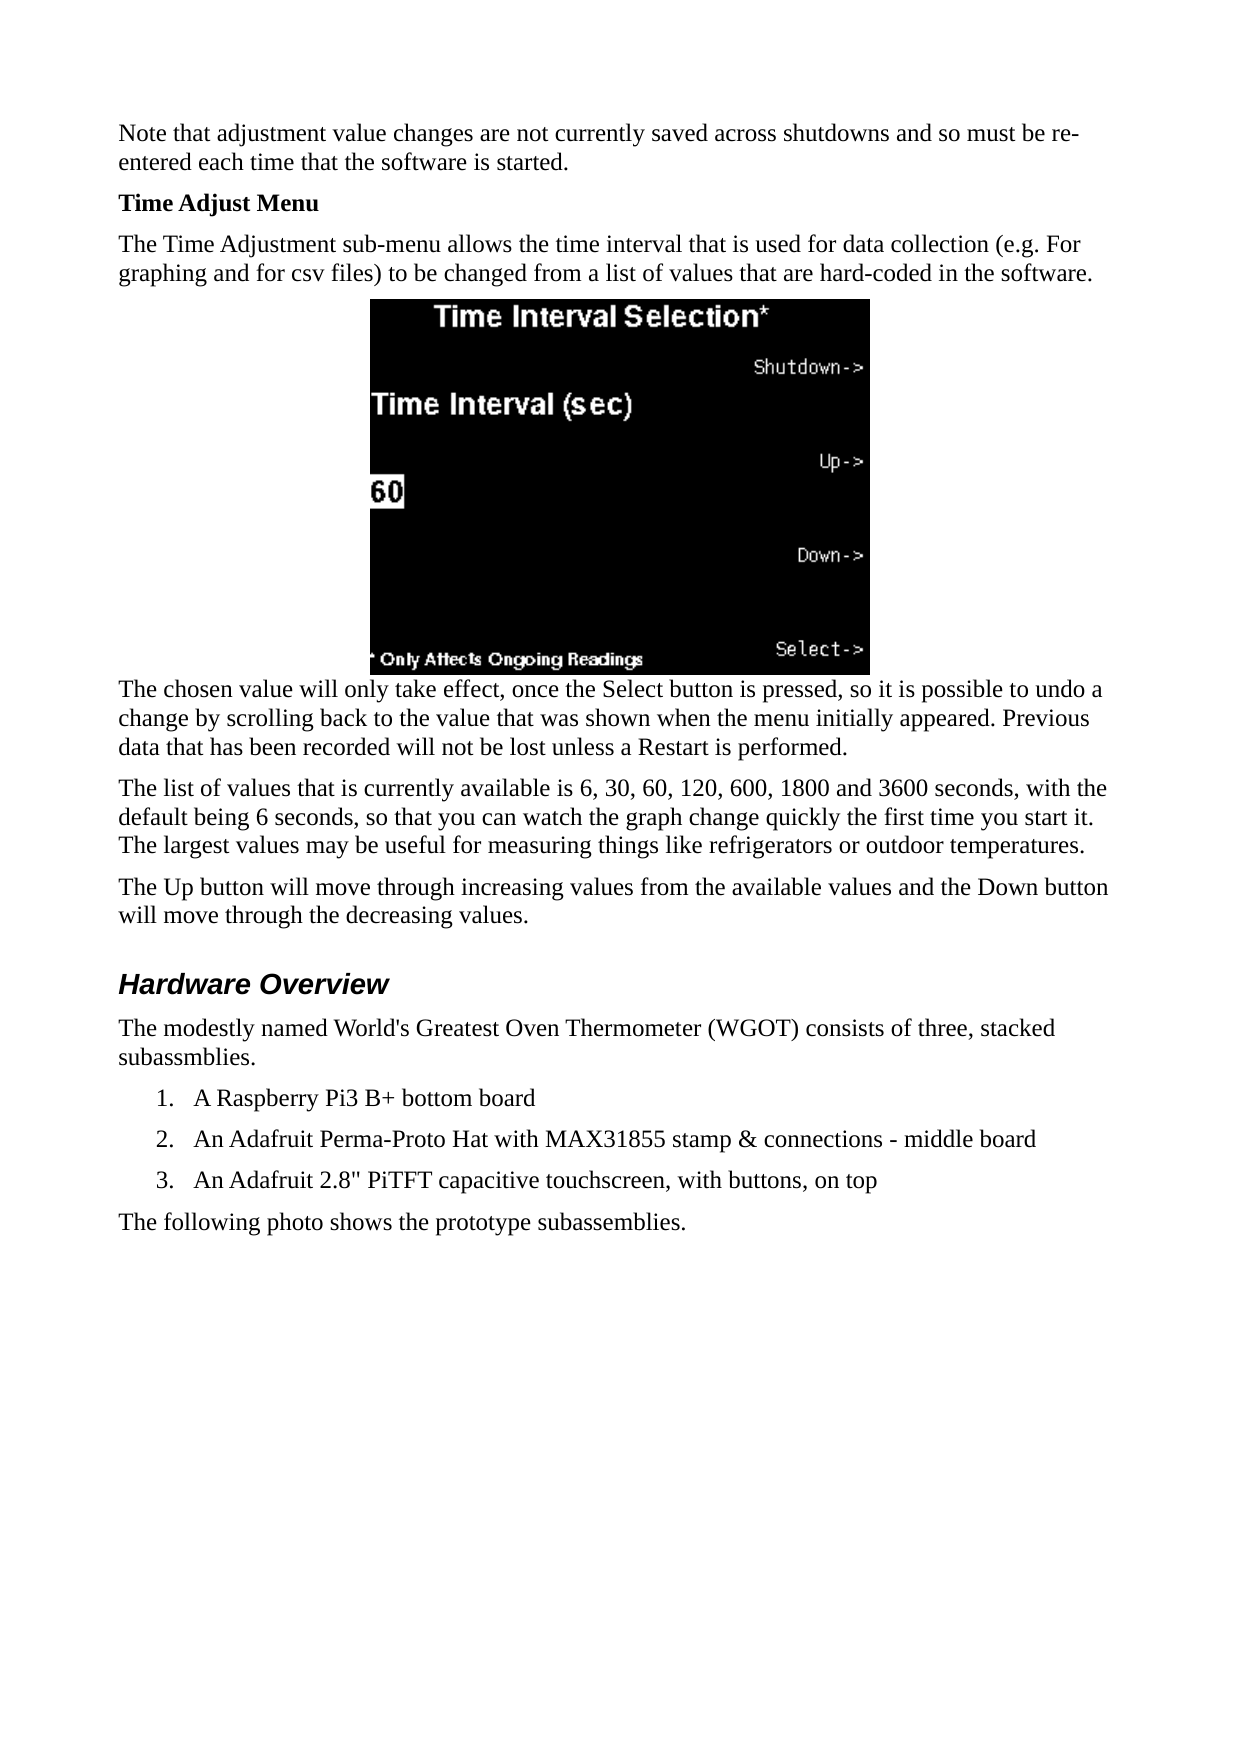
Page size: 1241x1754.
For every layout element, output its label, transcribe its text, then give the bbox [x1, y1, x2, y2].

text The chosen value will only take effect, once the Select button is pressed, so it is possible to undo a change by scrolling back to the value that was shown when the menu initially appeared. Previous data that has been recorded will not be lost unless a Restart is performed. [118, 299, 1122, 761]
picture [370, 299, 870, 675]
list An Adafruit Perma-Proto Hat with MAX31855 stamp & connections - middle board [156, 1124, 1122, 1153]
text The Up button will move through increasing values from the available values and the Down button will move through the decreasing values. [118, 872, 1122, 929]
list A Raspberry Pi3 B+ bottom board [156, 1083, 1122, 1112]
subtitle Hardware Overview [118, 967, 1122, 1000]
text Note that adjustment value changes are not currently saved across shutdowns and so must be re-entered each time that the software is started. [118, 118, 1122, 176]
text Time Adjust Menu [118, 188, 1122, 217]
list An Adafruit 2.8" PiTFT capacitive touchscreen, with buttons, on top [156, 1165, 1122, 1194]
text The Time Adjustment sub-menu allows the time interval that is used for data collection (e.g. For graphing and for csv files) to be changed from a list of values that are hard-coded in the software. [118, 229, 1122, 287]
text The list of values that is currently available is 6, 30, 60, 120, 600, 1800 and 3600 seconds, with the default being 6 seconds, so that you can watch the graph change quickly the first time you start it. The largest values may be useful for measuring things like refrigerators or outdoor temperatures. [118, 773, 1122, 859]
text The modestly named World's Greatest Oven Thermometer (WGOT) consists of three, stacked subassmblies. [118, 1013, 1122, 1070]
text The following photo shows the prototype subassemblies. [118, 1207, 1122, 1235]
